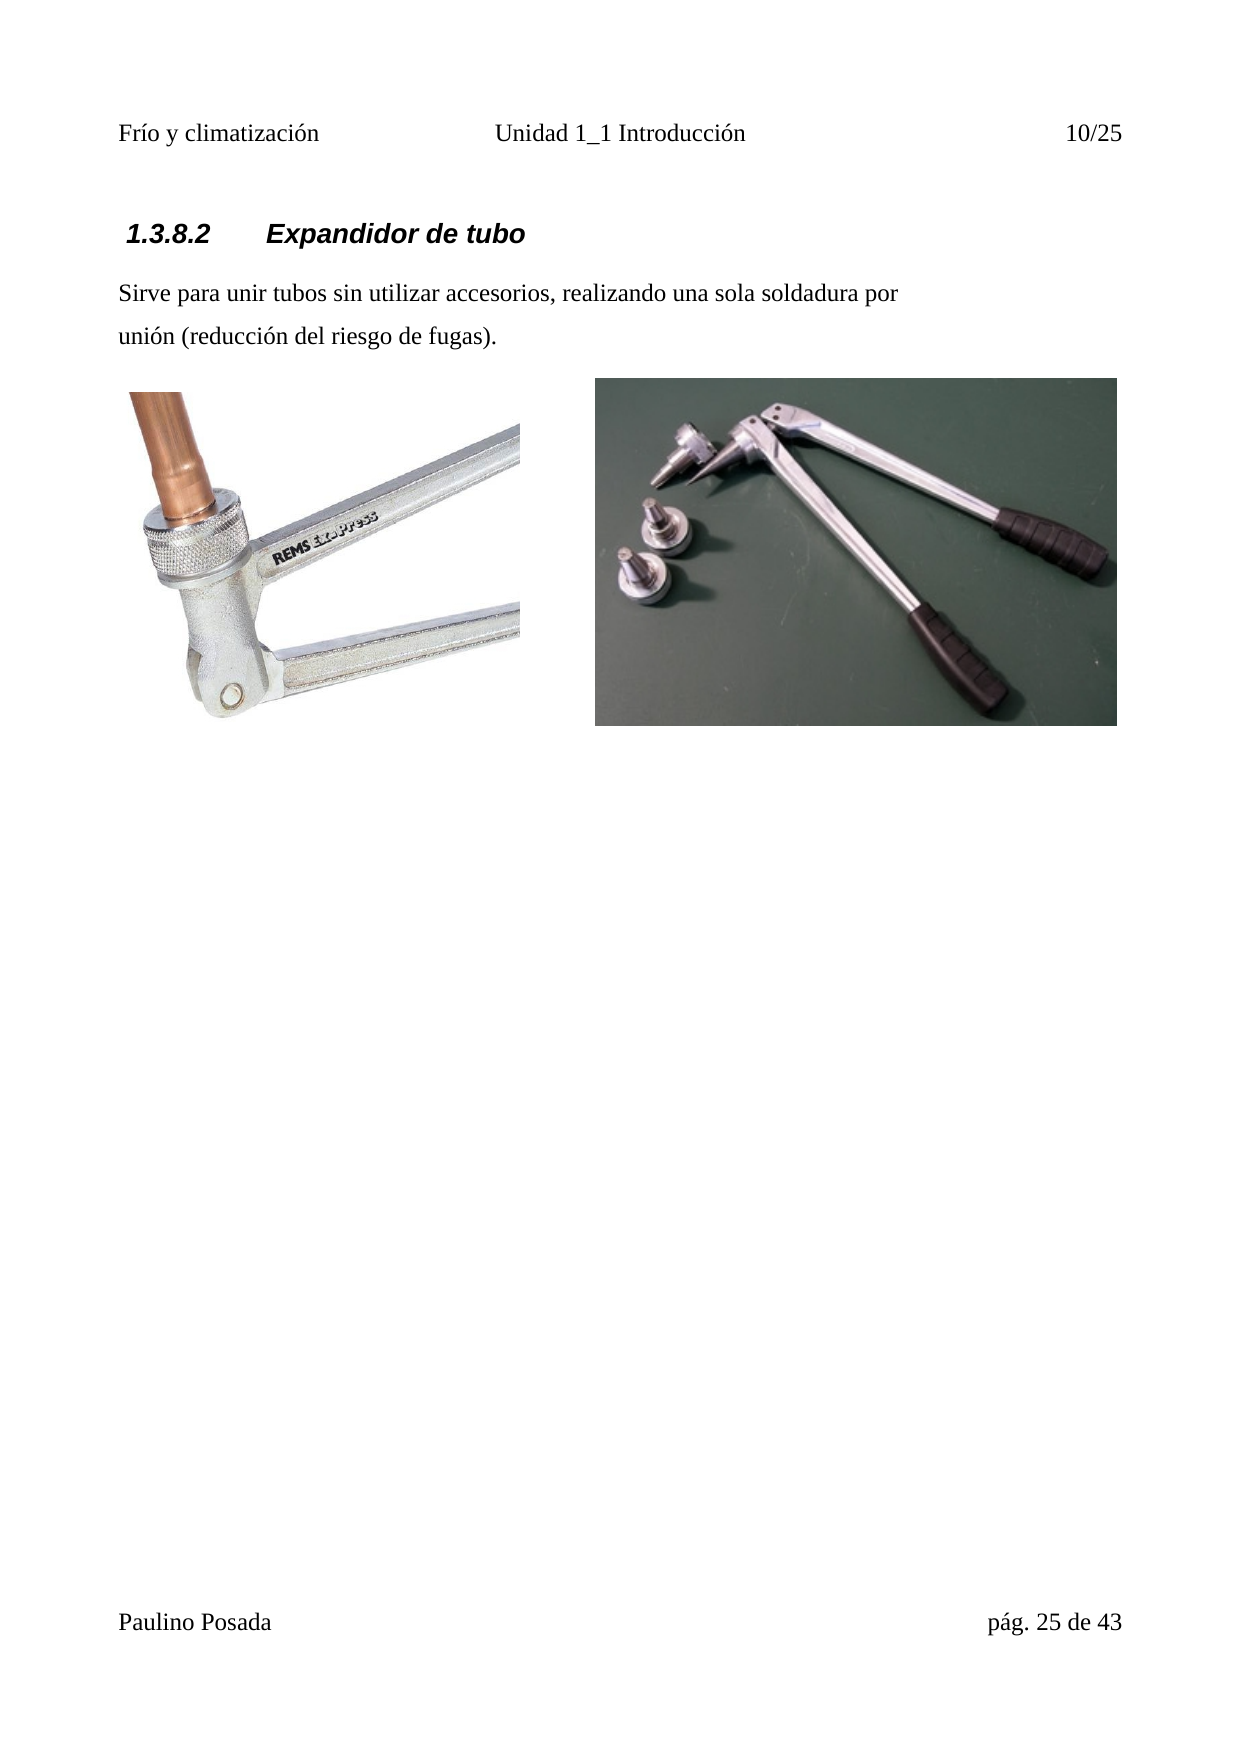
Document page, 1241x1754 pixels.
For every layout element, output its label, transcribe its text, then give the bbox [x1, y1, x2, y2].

text unión (reducción del riesgo de fugas). [118, 321, 1122, 350]
picture [595, 378, 1117, 726]
picture [118, 392, 520, 724]
subtitle Expandidor de tubo [118, 218, 1122, 249]
text Sirve para unir tubos sin utilizar accesorios, realizando una sola soldadura por [118, 278, 1122, 307]
